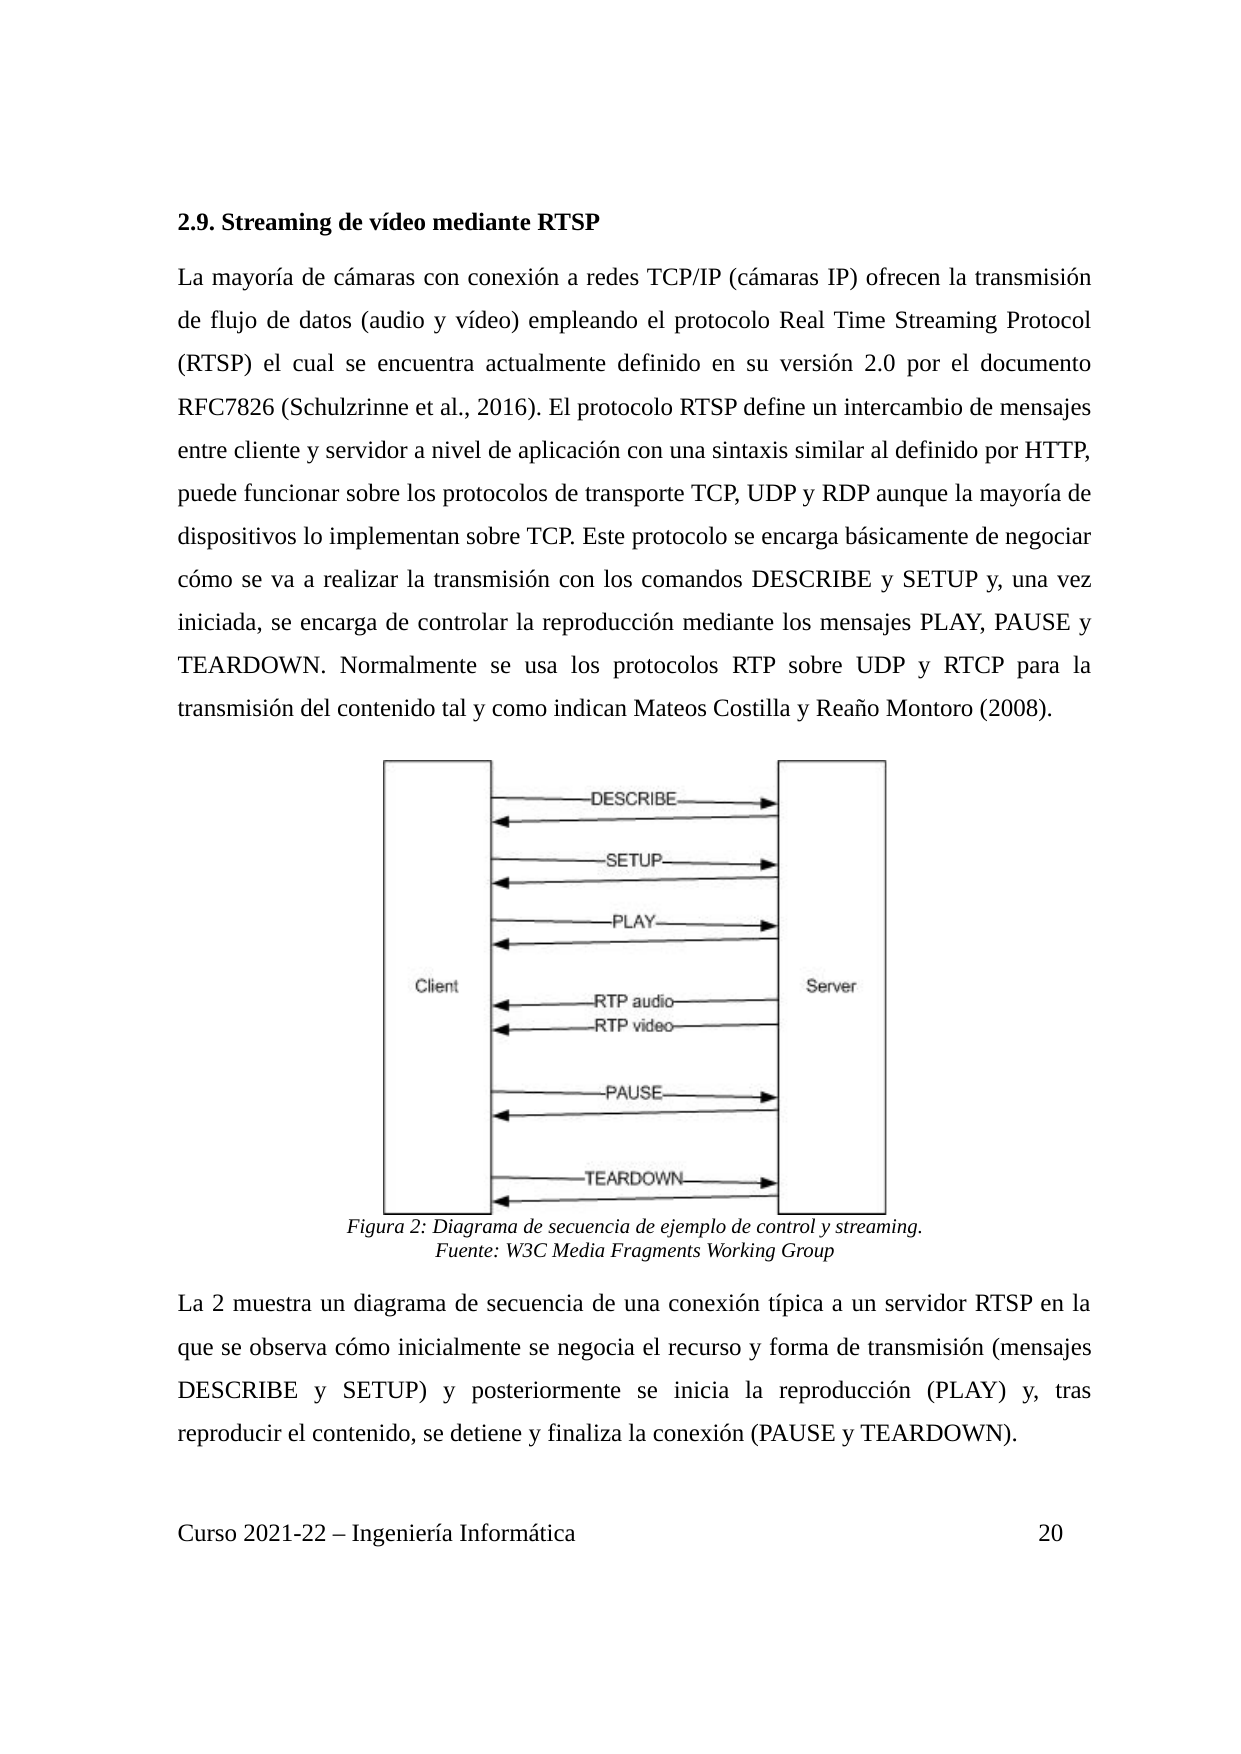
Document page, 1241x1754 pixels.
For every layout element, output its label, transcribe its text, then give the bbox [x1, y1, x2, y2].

text La mayoría de cámaras con conexión a redes TCP/IP (cámaras IP) ofrecen la transmisión de flujo de datos (audio y vídeo) empleando el protocolo Real Time Streaming Protocol (RTSP) el cual se encuentra actualmente definido en su versión 2.0 por el documento RFC7826 (Schulzrinne et al., 2016). El protocolo RTSP define un intercambio de mensajes entre cliente y servidor a nivel de aplicación con una sintaxis similar al definido por HTTP, puede funcionar sobre los protocolos de transporte TCP, UDP y RDP aunque la mayoría de dispositivos lo implementan sobre TCP. Este protocolo se encarga básicamente de negociar cómo se va a realizar la transmisión con los comandos DESCRIBE y SETUP y, una vez iniciada, se encarga de controlar la reproducción mediante los mensajes PLAY, PAUSE y TEARDOWN. Normalmente se usa los protocolos RTP sobre UDP y RTCP para la transmisión del contenido tal y como indican Mateos Costilla y Reaño Montoro (2008). [177, 262, 1092, 722]
subtitle 2.9. Streaming de vídeo mediante RTSP [177, 207, 1092, 235]
picture [383, 760, 887, 1215]
text Figura 2: Diagrama de secuencia de ejemplo de control y streaming. Fuente: W3C Media Fragments Working Group [339, 761, 931, 1262]
text La Figura 2 muestra un diagrama de secuencia de una conexión típica a un servidor RTSP en la que se observa cómo inicialmente se negocia el recurso y forma de transmisión (mensajes DESCRIBE y SETUP) y posteriormente se inicia la reproducción (PLAY) y, tras reproducir el contenido, se detiene y finaliza la conexión (PAUSE y TEARDOWN). [177, 1288, 1092, 1447]
